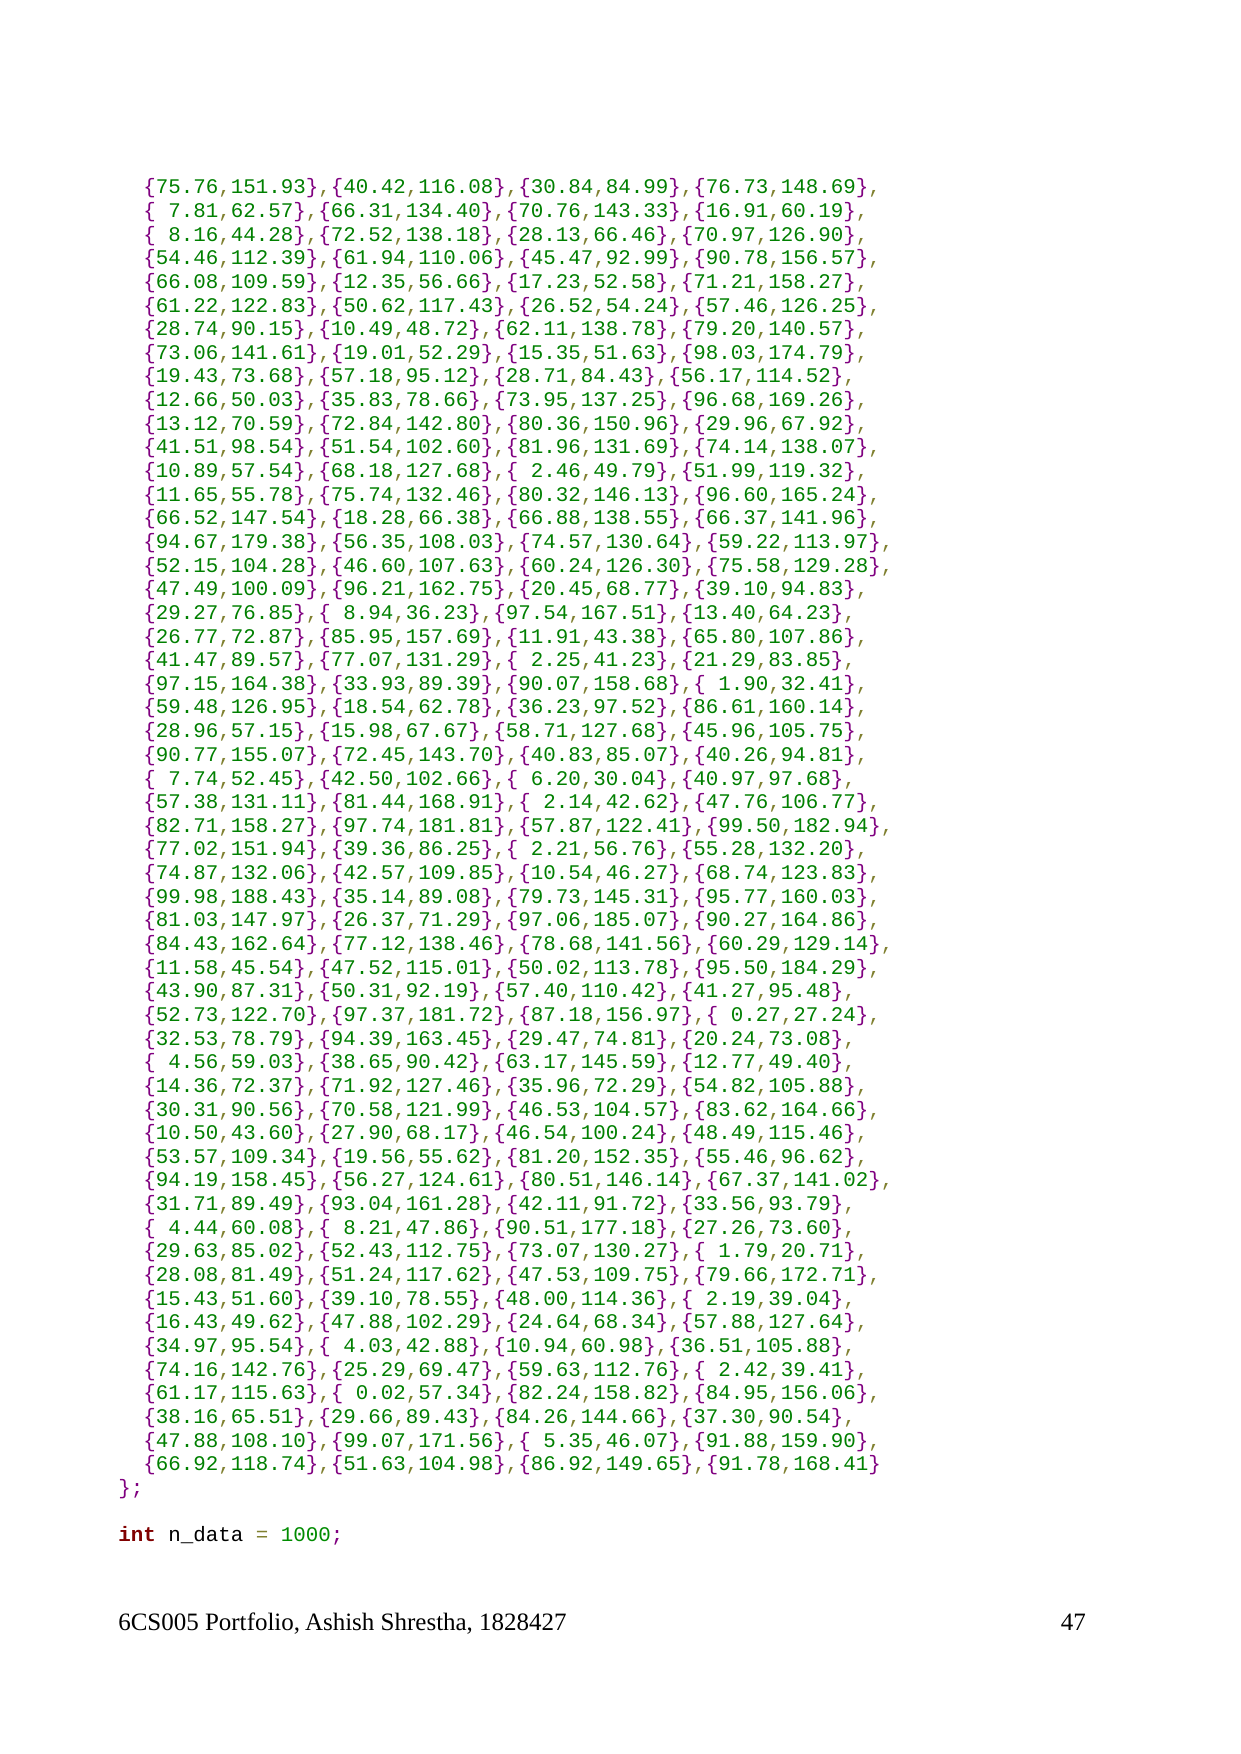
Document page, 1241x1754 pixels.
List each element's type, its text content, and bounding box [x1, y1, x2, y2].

text {97.15,164.38},{33.93,89.39},{90.07,158.68},{ 1.90,32.41}, [118, 673, 1122, 697]
text {34.97,95.54},{ 4.03,42.88},{10.94,60.98},{36.51,105.88}, [118, 1335, 1122, 1359]
text { 4.56,59.03},{38.65,90.42},{63.17,145.59},{12.77,49.40}, [118, 1051, 1122, 1075]
text {66.92,118.74},{51.63,104.98},{86.92,149.65},{91.78,168.41} [118, 1453, 1122, 1477]
text {52.15,104.28},{46.60,107.63},{60.24,126.30},{75.58,129.28}, [118, 555, 1122, 578]
text {90.77,155.07},{72.45,143.70},{40.83,85.07},{40.26,94.81}, [118, 744, 1122, 767]
text { 7.74,52.45},{42.50,102.66},{ 6.20,30.04},{40.97,97.68}, [118, 767, 1122, 791]
text {94.67,179.38},{56.35,108.03},{74.57,130.64},{59.22,113.97}, [118, 531, 1122, 555]
text {30.31,90.56},{70.58,121.99},{46.53,104.57},{83.62,164.66}, [118, 1098, 1122, 1122]
text {26.77,72.87},{85.95,157.69},{11.91,43.38},{65.80,107.86}, [118, 626, 1122, 649]
text {99.98,188.43},{35.14,89.08},{79.73,145.31},{95.77,160.03}, [118, 886, 1122, 909]
text {61.22,122.83},{50.62,117.43},{26.52,54.24},{57.46,126.25}, [118, 294, 1122, 318]
text {29.27,76.85},{ 8.94,36.23},{97.54,167.51},{13.40,64.23}, [118, 602, 1122, 626]
text {13.12,70.59},{72.84,142.80},{80.36,150.96},{29.96,67.92}, [118, 413, 1122, 436]
text {66.52,147.54},{18.28,66.38},{66.88,138.55},{66.37,141.96}, [118, 507, 1122, 531]
text {29.63,85.02},{52.43,112.75},{73.07,130.27},{ 1.79,20.71}, [118, 1240, 1122, 1264]
text {12.66,50.03},{35.83,78.66},{73.95,137.25},{96.68,169.26}, [118, 389, 1122, 413]
text }; [118, 1477, 1122, 1501]
text {53.57,109.34},{19.56,55.62},{81.20,152.35},{55.46,96.62}, [118, 1146, 1122, 1169]
text {94.19,158.45},{56.27,124.61},{80.51,146.14},{67.37,141.02}, [118, 1169, 1122, 1193]
text { 4.44,60.08},{ 8.21,47.86},{90.51,177.18},{27.26,73.60}, [118, 1217, 1122, 1240]
text {31.71,89.49},{93.04,161.28},{42.11,91.72},{33.56,93.79}, [118, 1193, 1122, 1217]
text { 7.81,62.57},{66.31,134.40},{70.76,143.33},{16.91,60.19}, [118, 200, 1122, 224]
text {41.51,98.54},{51.54,102.60},{81.96,131.69},{74.14,138.07}, [118, 436, 1122, 460]
text {11.65,55.78},{75.74,132.46},{80.32,146.13},{96.60,165.24}, [118, 484, 1122, 507]
text {73.06,141.61},{19.01,52.29},{15.35,51.63},{98.03,174.79}, [118, 342, 1122, 366]
text {38.16,65.51},{29.66,89.43},{84.26,144.66},{37.30,90.54}, [118, 1406, 1122, 1429]
text {47.88,108.10},{99.07,171.56},{ 5.35,46.07},{91.88,159.90}, [118, 1429, 1122, 1453]
text {52.73,122.70},{97.37,181.72},{87.18,156.97},{ 0.27,27.24}, [118, 1004, 1122, 1028]
text {28.08,81.49},{51.24,117.62},{47.53,109.75},{79.66,172.71}, [118, 1264, 1122, 1288]
text {82.71,158.27},{97.74,181.81},{57.87,122.41},{99.50,182.94}, [118, 815, 1122, 838]
text {28.74,90.15},{10.49,48.72},{62.11,138.78},{79.20,140.57}, [118, 318, 1122, 342]
text {66.08,109.59},{12.35,56.66},{17.23,52.58},{71.21,158.27}, [118, 271, 1122, 294]
text {47.49,100.09},{96.21,162.75},{20.45,68.77},{39.10,94.83}, [118, 578, 1122, 602]
text {77.02,151.94},{39.36,86.25},{ 2.21,56.76},{55.28,132.20}, [118, 838, 1122, 862]
text {41.47,89.57},{77.07,131.29},{ 2.25,41.23},{21.29,83.85}, [118, 649, 1122, 673]
text {59.48,126.95},{18.54,62.78},{36.23,97.52},{86.61,160.14}, [118, 697, 1122, 720]
text {10.89,57.54},{68.18,127.68},{ 2.46,49.79},{51.99,119.32}, [118, 460, 1122, 484]
text {10.50,43.60},{27.90,68.17},{46.54,100.24},{48.49,115.46}, [118, 1122, 1122, 1146]
text {74.16,142.76},{25.29,69.47},{59.63,112.76},{ 2.42,39.41}, [118, 1359, 1122, 1382]
text {61.17,115.63},{ 0.02,57.34},{82.24,158.82},{84.95,156.06}, [118, 1382, 1122, 1406]
text {57.38,131.11},{81.44,168.91},{ 2.14,42.62},{47.76,106.77}, [118, 791, 1122, 815]
text {14.36,72.37},{71.92,127.46},{35.96,72.29},{54.82,105.88}, [118, 1075, 1122, 1098]
text {84.43,162.64},{77.12,138.46},{78.68,141.56},{60.29,129.14}, [118, 933, 1122, 957]
text {74.87,132.06},{42.57,109.85},{10.54,46.27},{68.74,123.83}, [118, 862, 1122, 886]
text {19.43,73.68},{57.18,95.12},{28.71,84.43},{56.17,114.52}, [118, 366, 1122, 389]
text {32.53,78.79},{94.39,163.45},{29.47,74.81},{20.24,73.08}, [118, 1028, 1122, 1051]
text { 8.16,44.28},{72.52,138.18},{28.13,66.46},{70.97,126.90}, [118, 224, 1122, 247]
text {15.43,51.60},{39.10,78.55},{48.00,114.36},{ 2.19,39.04}, [118, 1288, 1122, 1311]
text {11.58,45.54},{47.52,115.01},{50.02,113.78},{95.50,184.29}, [118, 957, 1122, 980]
text {75.76,151.93},{40.42,116.08},{30.84,84.99},{76.73,148.69}, [118, 176, 1122, 200]
text {16.43,49.62},{47.88,102.29},{24.64,68.34},{57.88,127.64}, [118, 1311, 1122, 1335]
text {81.03,147.97},{26.37,71.29},{97.06,185.07},{90.27,164.86}, [118, 909, 1122, 933]
text {54.46,112.39},{61.94,110.06},{45.47,92.99},{90.78,156.57}, [118, 247, 1122, 271]
text int n_data = 1000; [118, 1524, 1122, 1548]
text {43.90,87.31},{50.31,92.19},{57.40,110.42},{41.27,95.48}, [118, 980, 1122, 1004]
text {28.96,57.15},{15.98,67.67},{58.71,127.68},{45.96,105.75}, [118, 720, 1122, 744]
